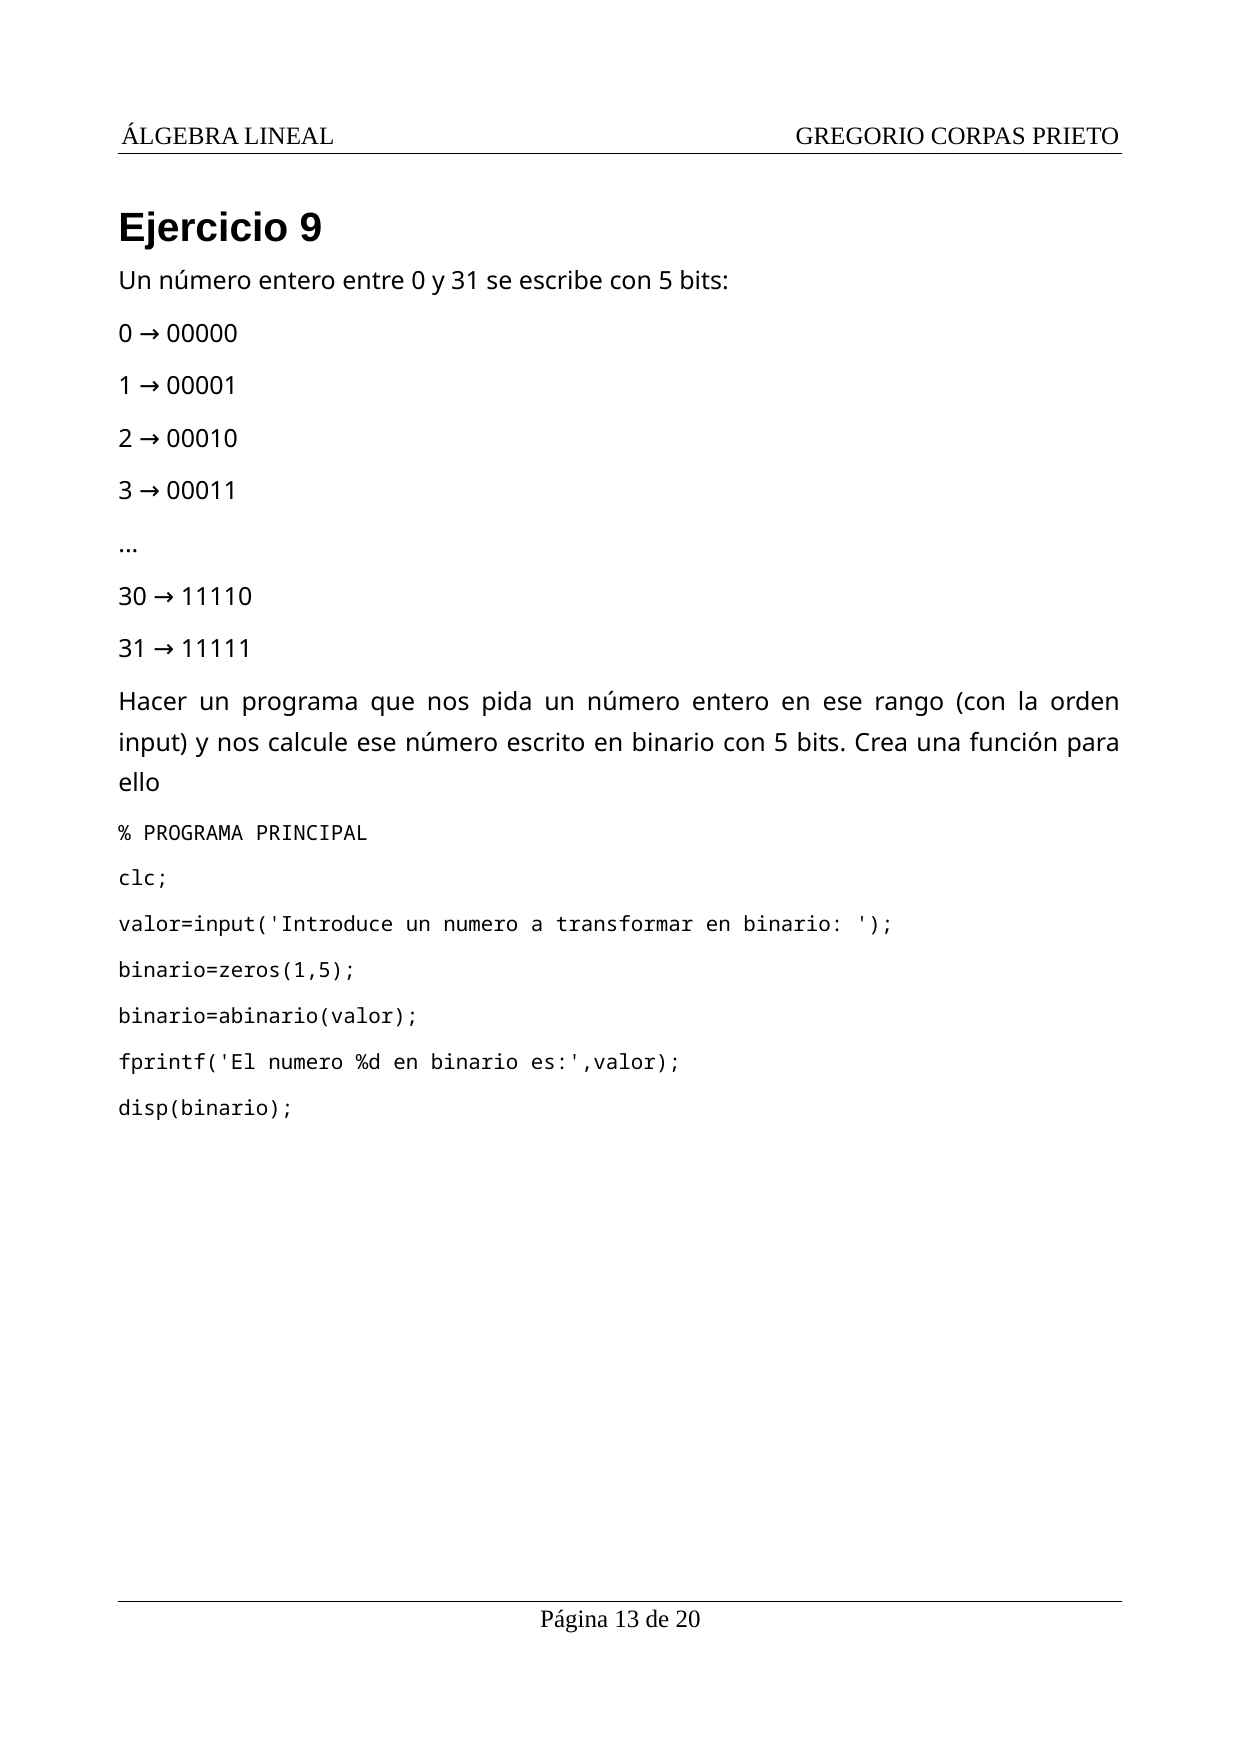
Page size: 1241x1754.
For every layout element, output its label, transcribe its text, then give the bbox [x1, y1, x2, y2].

text ... [118, 526, 1122, 560]
text Un número entero entre 0 y 31 se escribe con 5 bits: [118, 263, 1122, 297]
text valor=input('Introduce un numero a transformar en binario: '); [118, 909, 1122, 938]
text 30 → 11110 [118, 578, 1122, 612]
text 3 → 00011 [118, 473, 1122, 507]
text 2 → 00010 [118, 420, 1122, 454]
text 0 → 00000 [118, 315, 1122, 349]
text % PROGRAMA PRINCIPAL [118, 818, 1122, 846]
text 1 → 00001 [118, 368, 1122, 402]
text fprintf('El numero %d en binario es:',valor); [118, 1047, 1122, 1075]
text binario=zeros(1,5); [118, 955, 1122, 984]
text disp(binario); [118, 1093, 1122, 1121]
text Hacer un programa que nos pida un número entero en ese rango (con la orden input) y nos calcule ese número escrito en binario con 5 bits. Crea una función para ello [118, 683, 1122, 799]
text clc; [118, 863, 1122, 892]
text 31 → 11111 [118, 631, 1122, 665]
text binario=abinario(valor); [118, 1001, 1122, 1029]
subtitle Ejercicio 9 [118, 203, 1122, 250]
